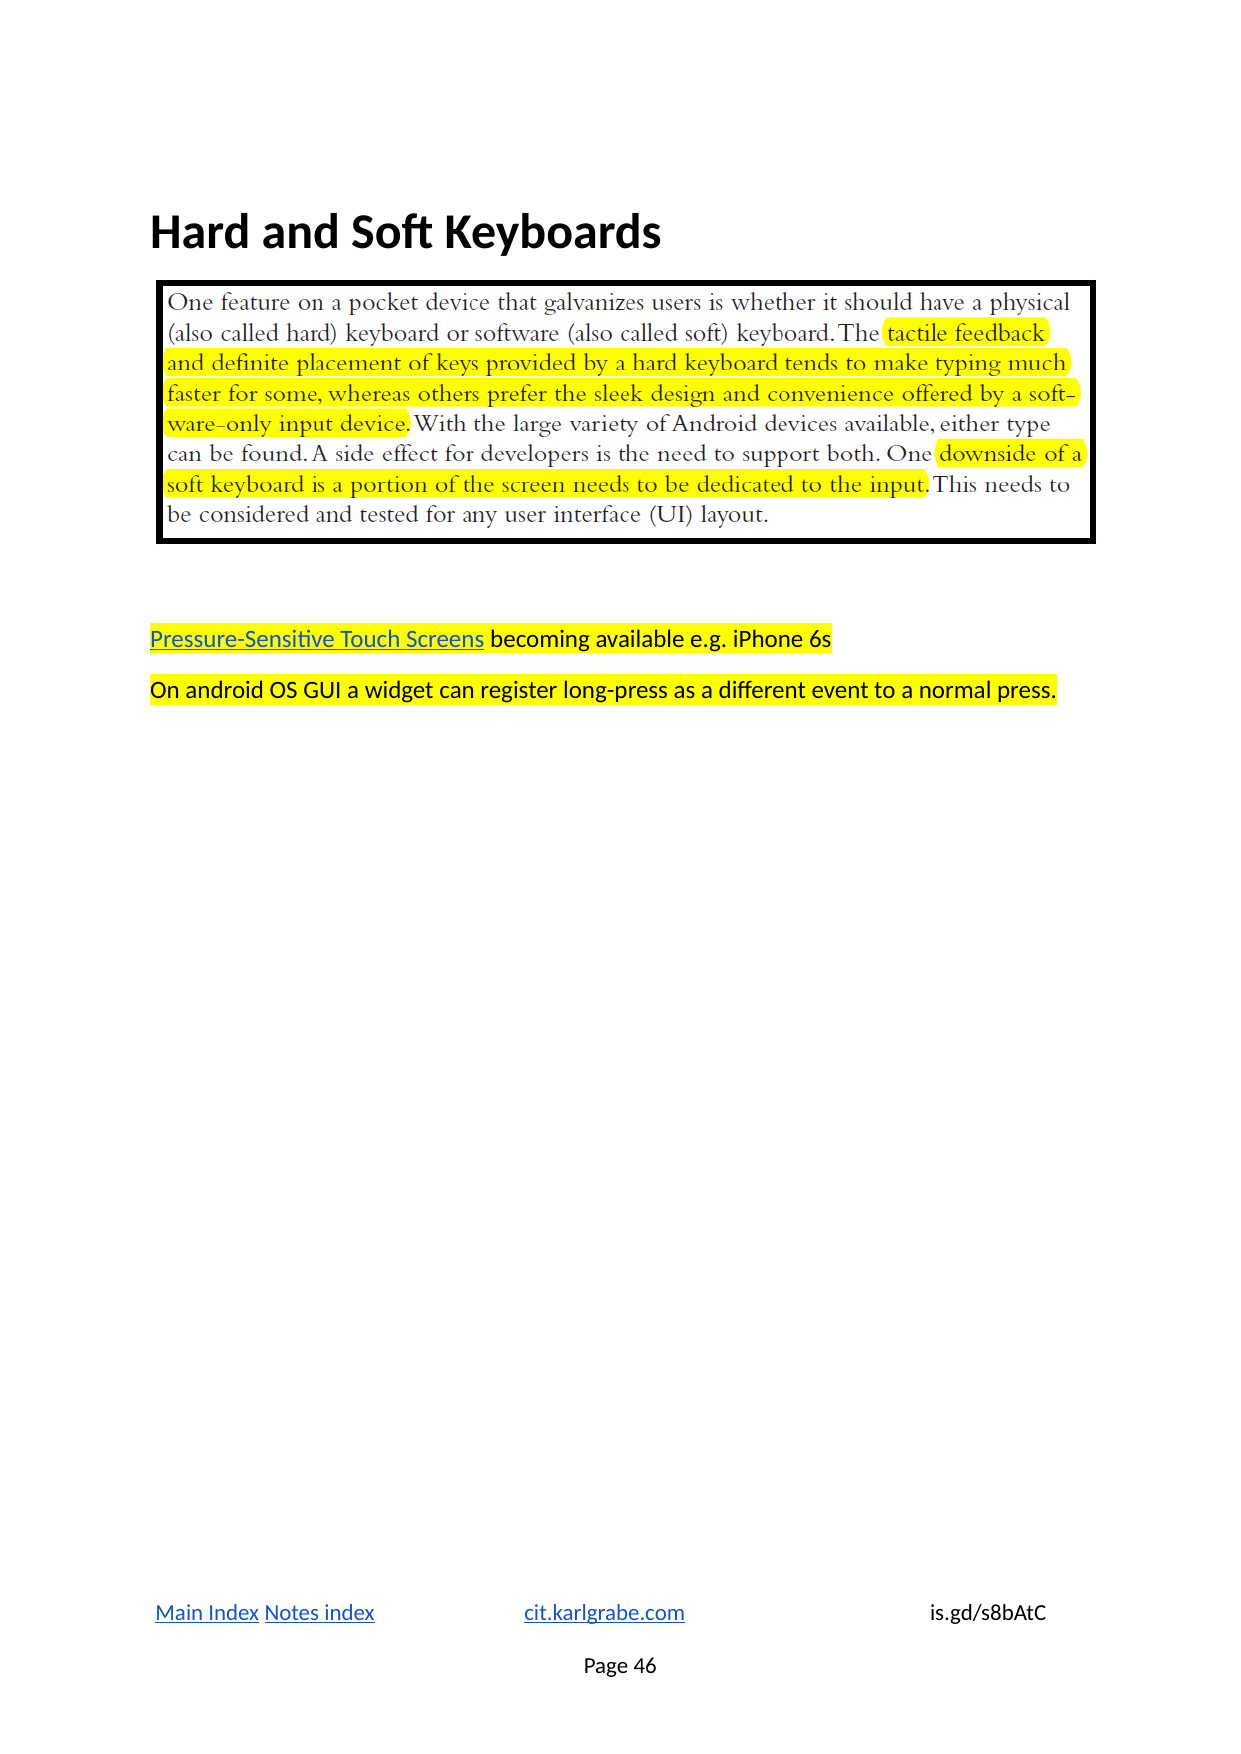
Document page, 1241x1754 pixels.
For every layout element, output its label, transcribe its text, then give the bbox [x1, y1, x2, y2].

text Pressure-Sensitive Touch Screens becoming available e.g. iPhone 6s [150, 623, 1090, 653]
subtitle Hard and Soft Keyboards [150, 200, 1090, 261]
text On android OS GUI a widget can register long-press as a different event to a normal press. [150, 674, 1090, 705]
picture [163, 286, 1090, 538]
